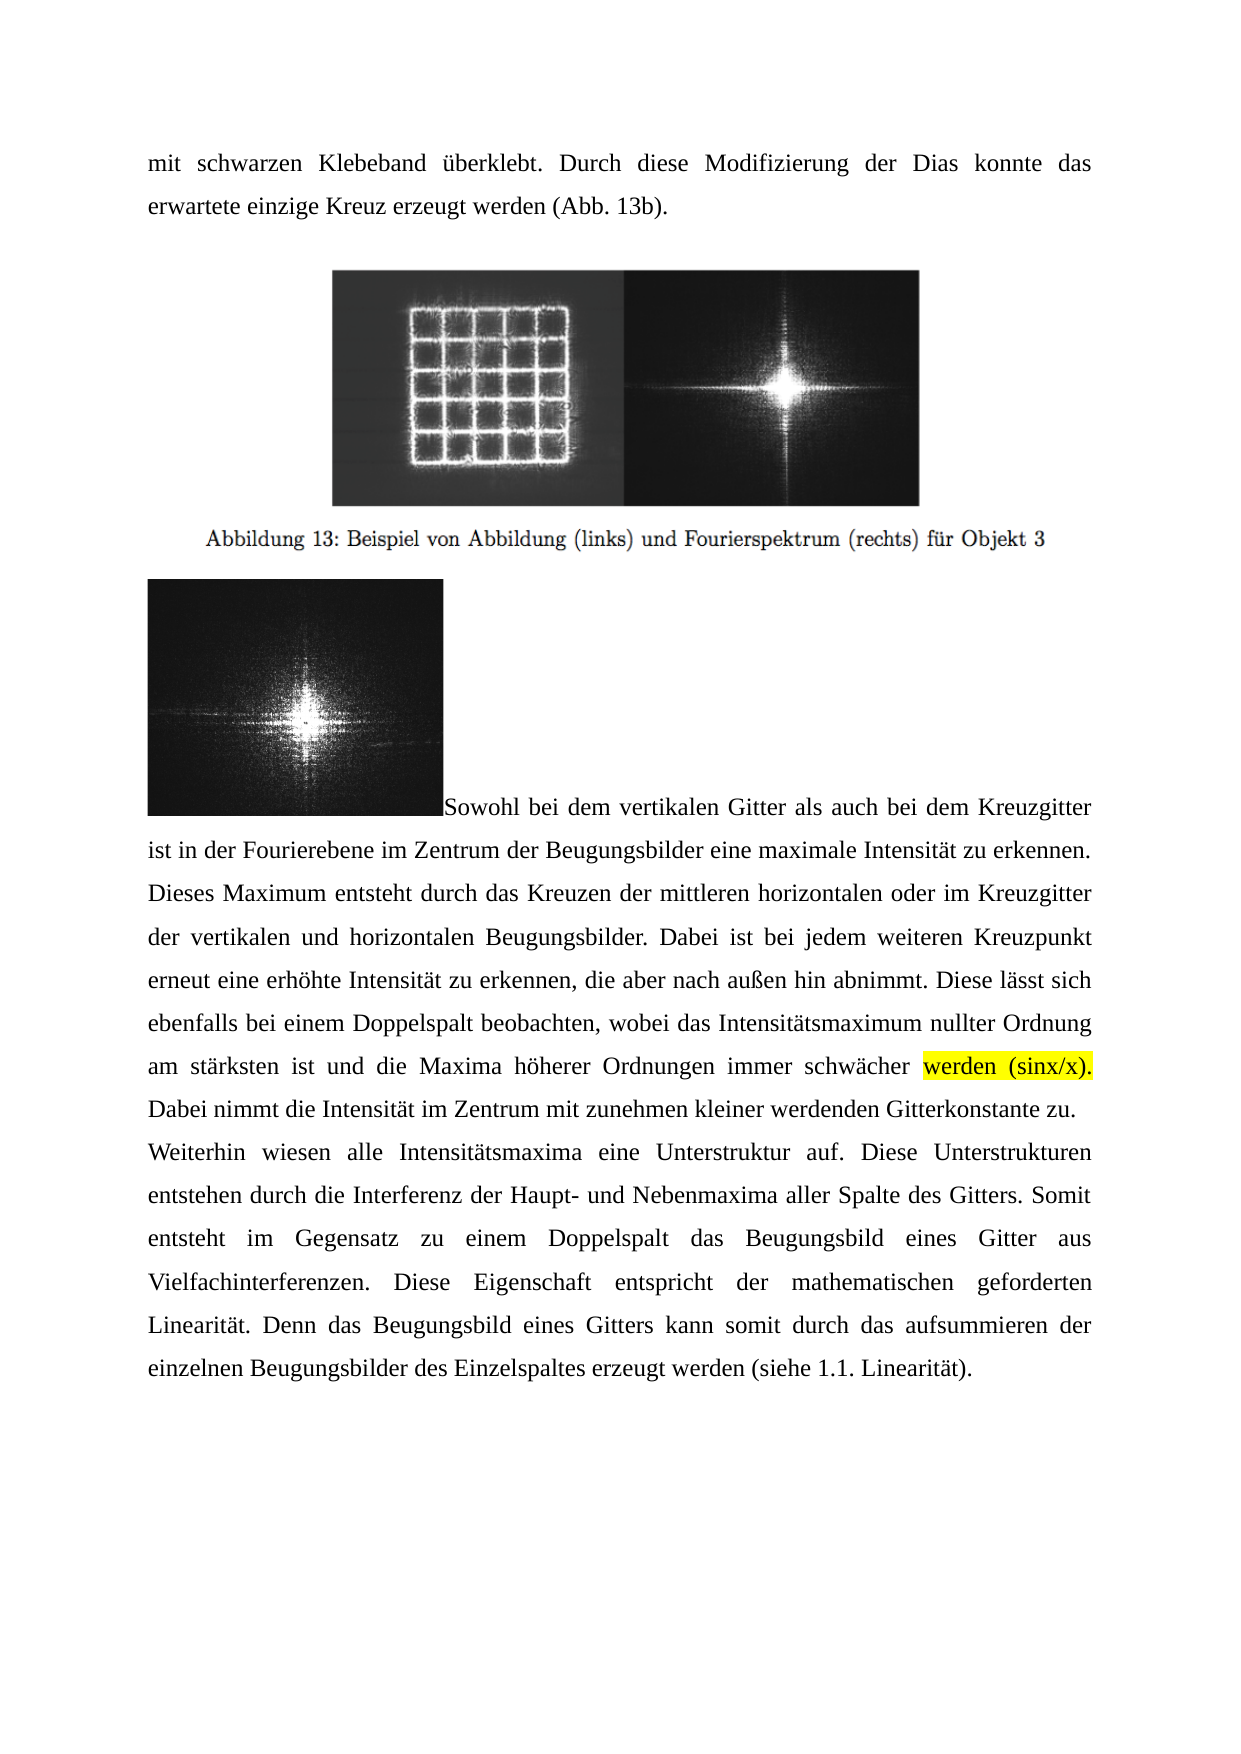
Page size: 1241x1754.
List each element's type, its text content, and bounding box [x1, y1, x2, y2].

text Weiterhin wiesen alle Intensitätsmaxima eine Unterstruktur auf. Diese Unterstrukturen entstehen durch die Interferenz der Haupt- und Nebenmaxima aller Spalte des Gitters. Somit entsteht im Gegensatz zu einem Doppelspalt das Beugungsbild eines Gitter aus Vielfachinterferenzen. Diese Eigenschaft entspricht der mathematischen geforderten Linearität. Denn das Beugungsbild eines Gitters kann somit durch das aufsummieren der einzelnen Beugungsbilder des Einzelspaltes erzeugt werden (siehe 1.1. Linearität). [148, 1137, 1093, 1382]
text Sowohl bei dem vertikalen Gitter als auch bei dem Kreuzgitter ist in der Fourierebene im Zentrum der Beugungsbilder eine maximale Intensität zu erkennen. Dieses Maximum entsteht durch das Kreuzen der mittleren horizontalen oder im Kreuzgitter der vertikalen und horizontalen Beugungsbilder. Dabei ist bei jedem weiteren Kreuzpunkt erneut eine erhöhte Intensität zu erkennen, die aber nach außen hin abnimmt. Diese lässt sich ebenfalls bei einem Doppelspalt beobachten, wobei das Intensitätsmaximum nullter Ordnung am stärksten ist und die Maxima höherer Ordnungen immer schwächer werden (sinx/x). Dabei nimmt die Intensität im Zentrum mit zunehmen kleiner werdenden Gitterkonstante zu. [148, 234, 1093, 1123]
text mit schwarzen Klebeband überklebt. Durch diese Modifizierung der Dias konnte das erwartete einzige Kreuz erzeugt werden (Abb. 13b). [148, 148, 1093, 219]
picture [147, 579, 444, 816]
picture [147, 233, 1092, 565]
